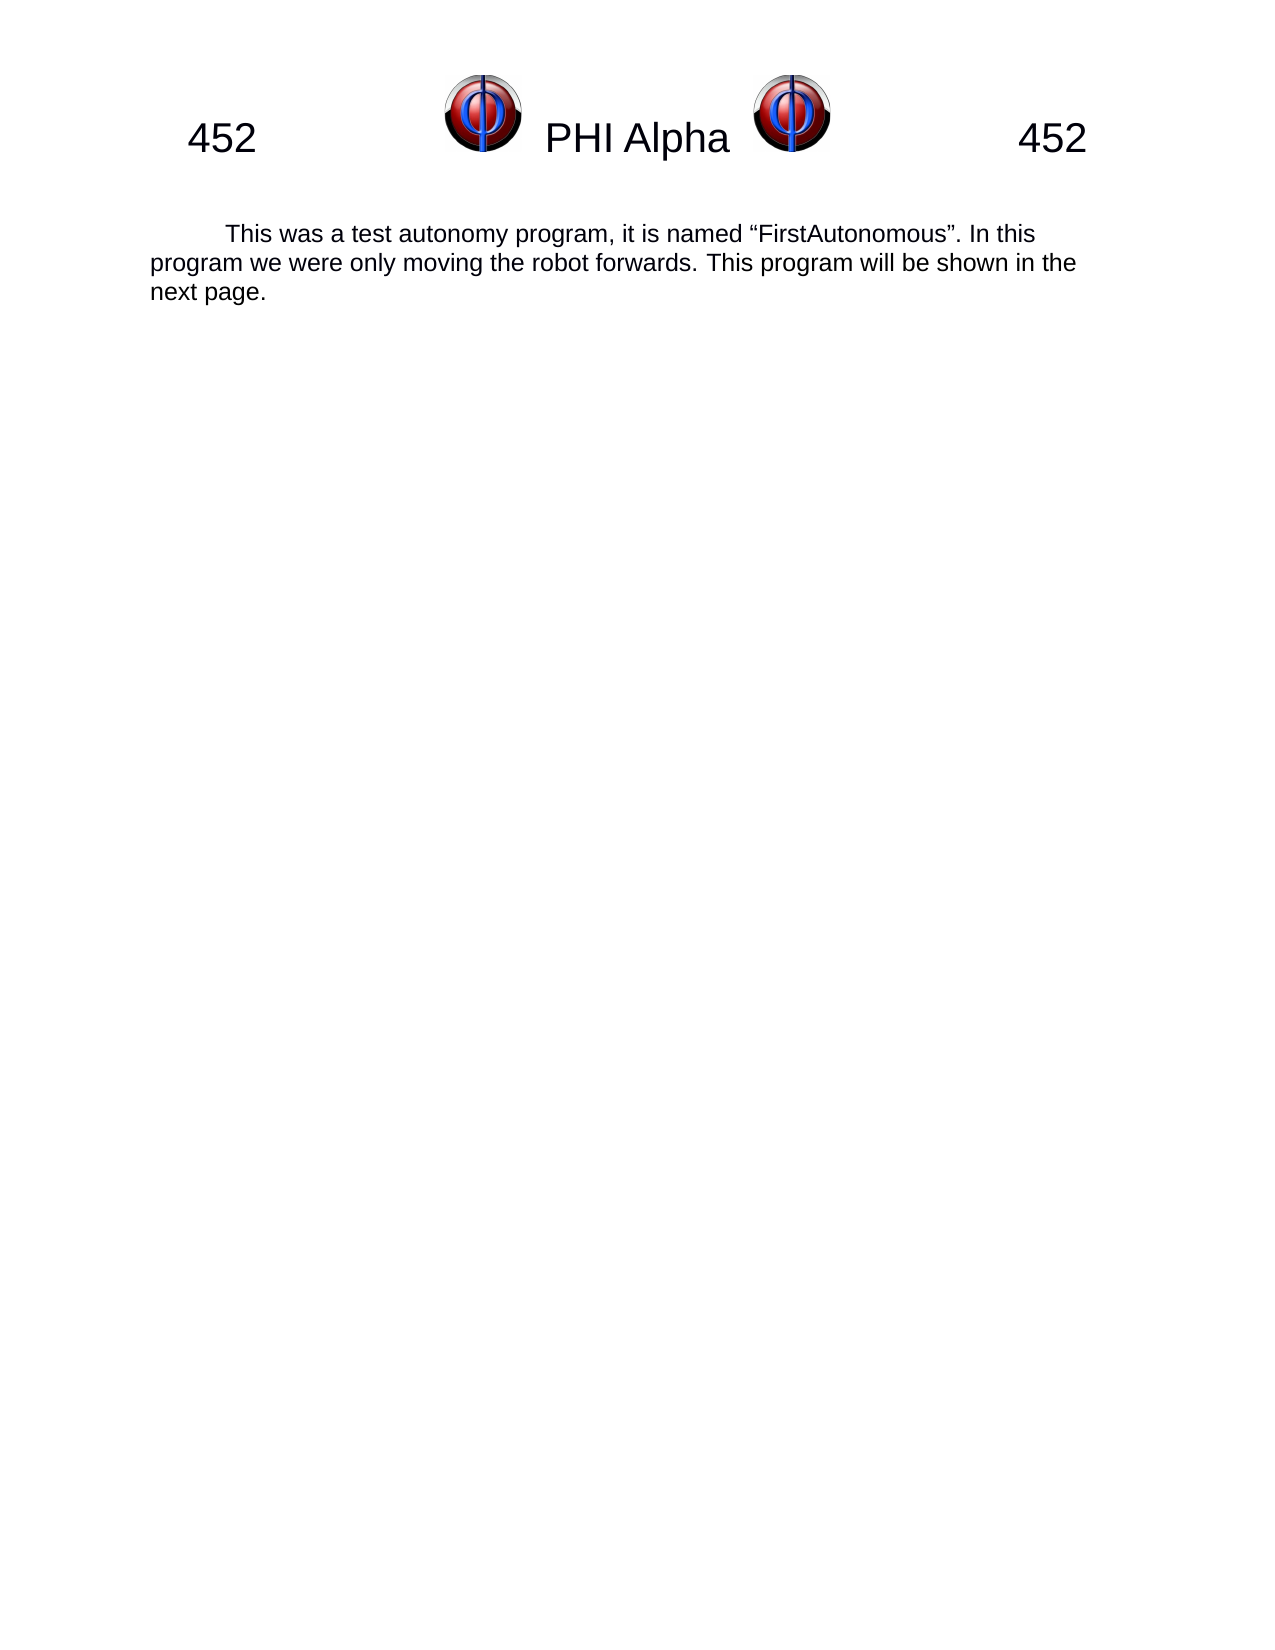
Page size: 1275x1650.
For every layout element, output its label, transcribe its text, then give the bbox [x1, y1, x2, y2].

picture [444, 75, 522, 152]
text This was a test autonomy program, it is named “FirstAutonomous”. In this program we were only moving the robot forwards. This program will be shown in the next page. [150, 219, 1125, 305]
picture [753, 75, 831, 152]
